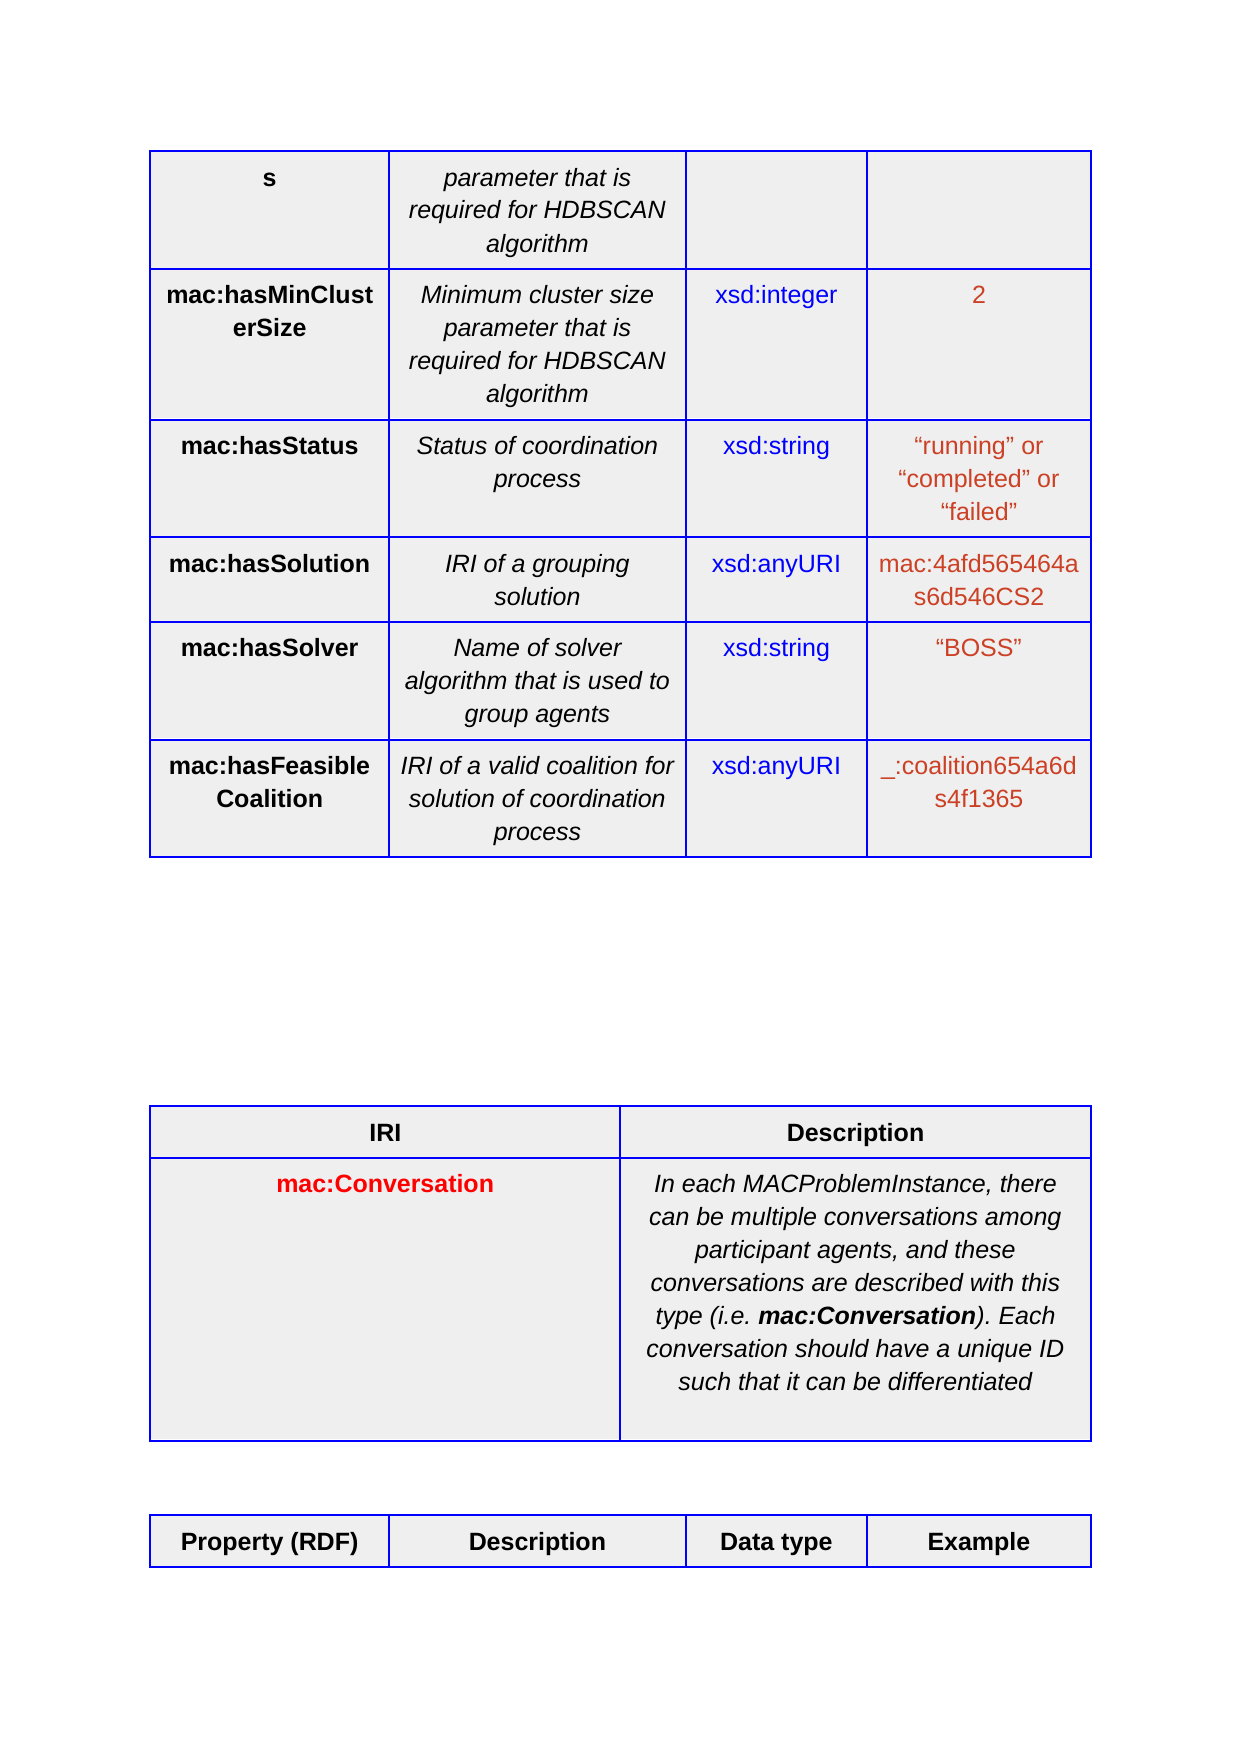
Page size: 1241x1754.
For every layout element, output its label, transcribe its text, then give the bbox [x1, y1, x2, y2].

table_cell xsd:integer [687, 270, 866, 418]
table_cell “BOSS” [868, 623, 1090, 738]
table_header Description [621, 1107, 1090, 1157]
table_cell xsd:string [687, 623, 866, 738]
table_cell [868, 152, 1090, 268]
table_cell Status of coordination process [390, 421, 685, 536]
table_cell In each MACProblemInstance, there can be multiple conversations among participant agents, and these conversations are described with this type (i.e. mac:Conversation). Each conversation should have a unique ID such that it can be differentiated [621, 1159, 1090, 1439]
table_cell Name of solver algorithm that is used to group agents [390, 623, 685, 738]
table_cell mac:hasStatus [151, 421, 388, 536]
table_cell parameter that is required for HDBSCAN algorithm [390, 152, 685, 268]
table_cell Minimum cluster size parameter that is required for HDBSCAN algorithm [390, 270, 685, 418]
table_cell mac:hasMinClusterSize [151, 270, 388, 418]
table_cell 2 [868, 270, 1090, 418]
table_cell mac:hasSolver [151, 623, 388, 738]
table_cell _:coalition654a6ds4f1365 [868, 741, 1090, 856]
table_header Example [868, 1516, 1090, 1566]
table_cell IRI of a grouping solution [390, 538, 685, 621]
table_header Description [390, 1516, 685, 1566]
table_cell IRI of a valid coalition for solution of coordination process [390, 741, 685, 856]
table_cell s [151, 152, 388, 268]
table_cell xsd:string [687, 421, 866, 536]
table_cell xsd:anyURI [687, 741, 866, 856]
table_cell mac:Conversation [151, 1159, 619, 1439]
table_header Property (RDF) [151, 1516, 388, 1566]
table_cell “running” or “completed” or “failed” [868, 421, 1090, 536]
table_header Data type [687, 1516, 866, 1566]
table_cell mac:hasFeasibleCoalition [151, 741, 388, 856]
table_cell [687, 152, 866, 268]
table_header IRI [151, 1107, 619, 1157]
table_cell mac:hasSolution [151, 538, 388, 621]
table_cell mac:4afd565464as6d546CS2 [868, 538, 1090, 621]
table_cell xsd:anyURI [687, 538, 866, 621]
